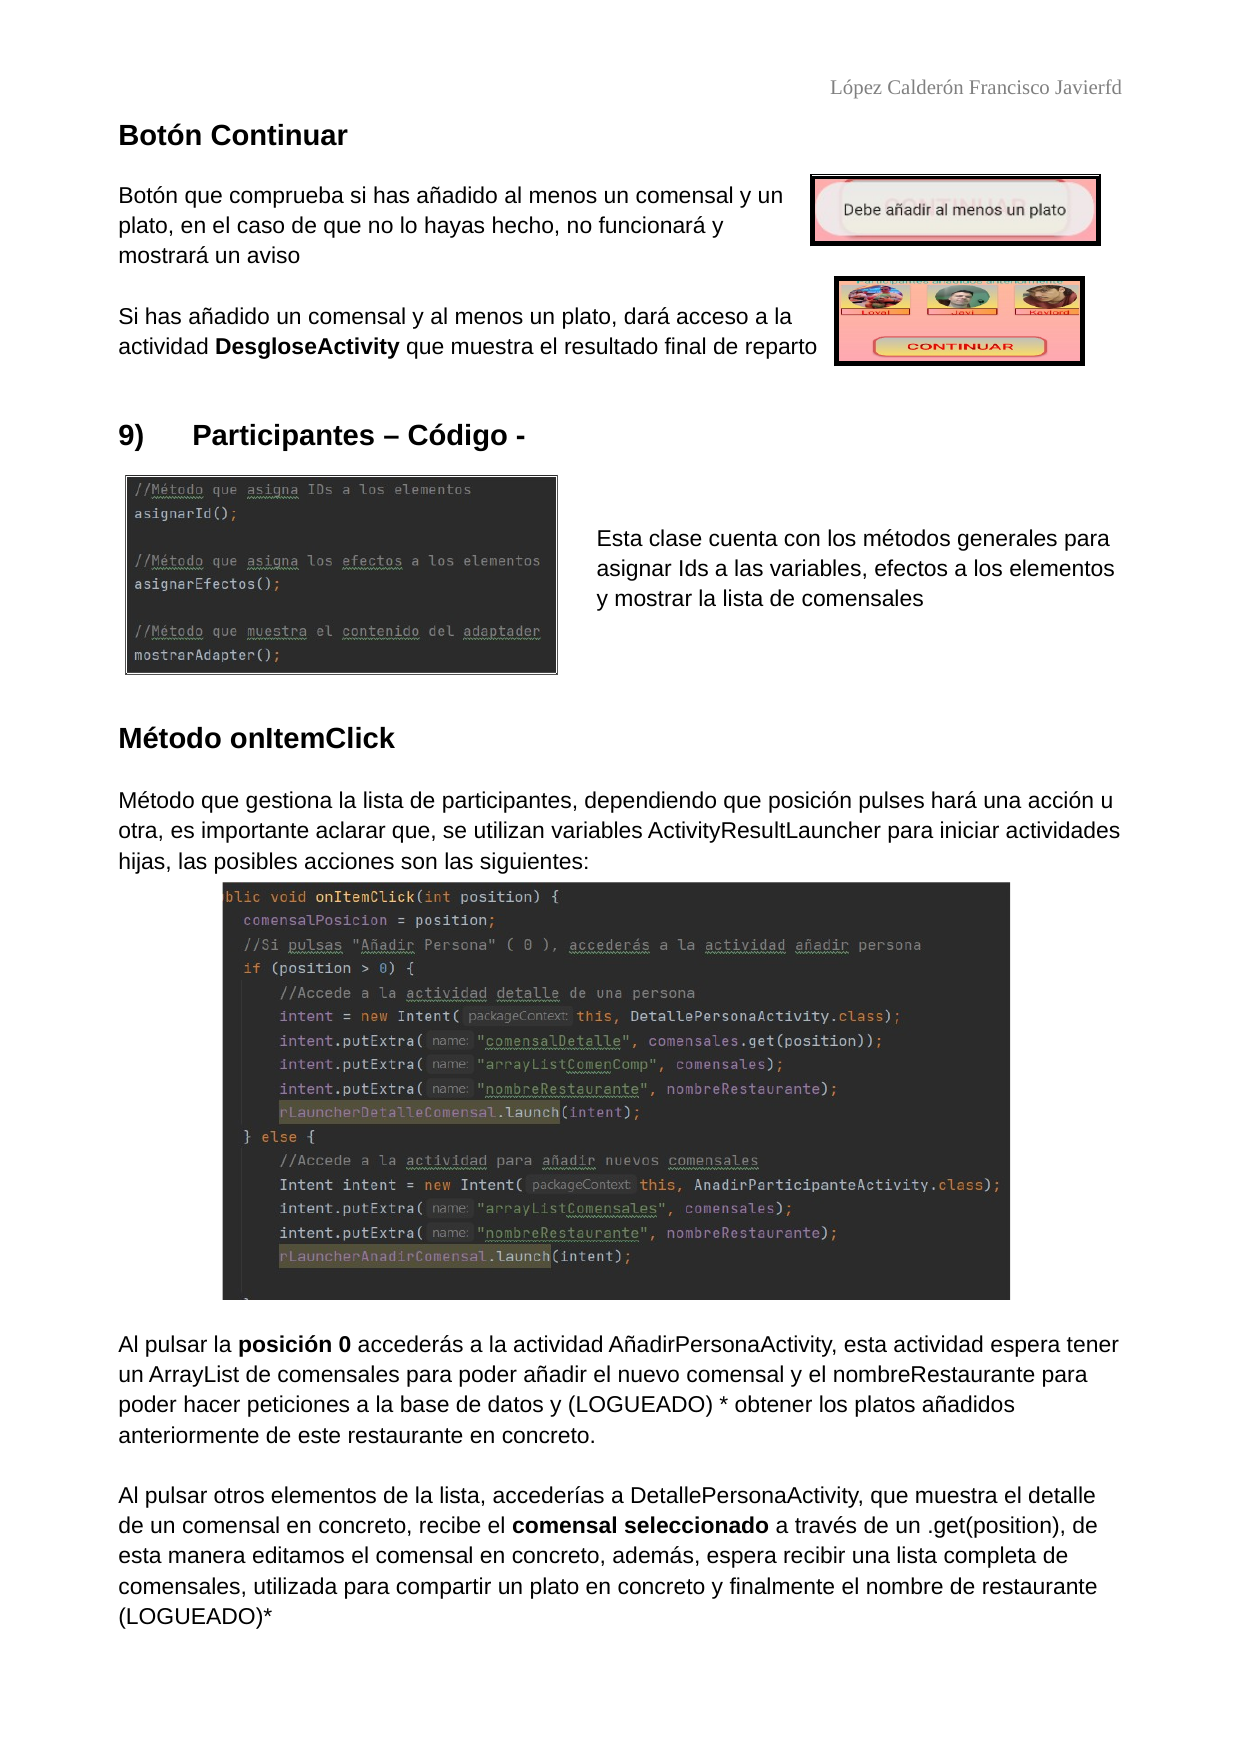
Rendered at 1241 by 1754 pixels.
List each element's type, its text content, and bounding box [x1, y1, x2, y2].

text Al pulsar otros elementos de la lista, accederías a DetallePersonaActivity, que muestra el detalle de un comensal en concreto, recibe el comensal seleccionado a través de un .get(position), de esta manera editamos el comensal en concreto, además, espera recibir una lista completa de comensales, utilizada para compartir un plato en concreto y finalmente el nombre de restaurante (LOGUEADO)* [118, 1482, 1122, 1629]
picture [815, 179, 1096, 241]
text [839, 303, 1080, 336]
subtitle Método onItemClick [118, 721, 1122, 754]
subtitle Participantes – Código - [118, 418, 1122, 452]
picture [222, 882, 1011, 1300]
text Si has añadido un comensal y al menos un plato, dará acceso a la actividad DesgloseActivity que muestra el resultado final de reparto [118, 303, 834, 359]
picture [839, 336, 1080, 361]
subtitle Botón Continuar [118, 118, 1122, 152]
text Método que gestiona la lista de participantes, dependiendo que posición pulses hará una acción u otra, es importante aclarar que, se utilizan variables ActivityResultLauncher para iniciar actividades hijas, las posibles acciones son las siguientes: [118, 787, 1122, 874]
picture [127, 477, 556, 673]
text Botón que comprueba si has añadido al menos un comensal y un plato, en el caso de que no lo hayas hecho, no funcionará y mostrará un aviso [118, 182, 1122, 269]
text Esta clase cuenta con los métodos generales para asignar Ids a las variables, efectos a los elementos y mostrar la lista de comensales [596, 525, 1122, 612]
text Al pulsar la posición 0 accederás a la actividad AñadirPersonaActivity, esta actividad espera tener un ArrayList de comensales para poder añadir el nuevo comensal y el nombreRestaurante para poder hacer peticiones a la base de datos y (LOGUEADO) * obtener los platos añadidos anteriormente de este restaurante en concreto. [118, 1331, 1122, 1448]
